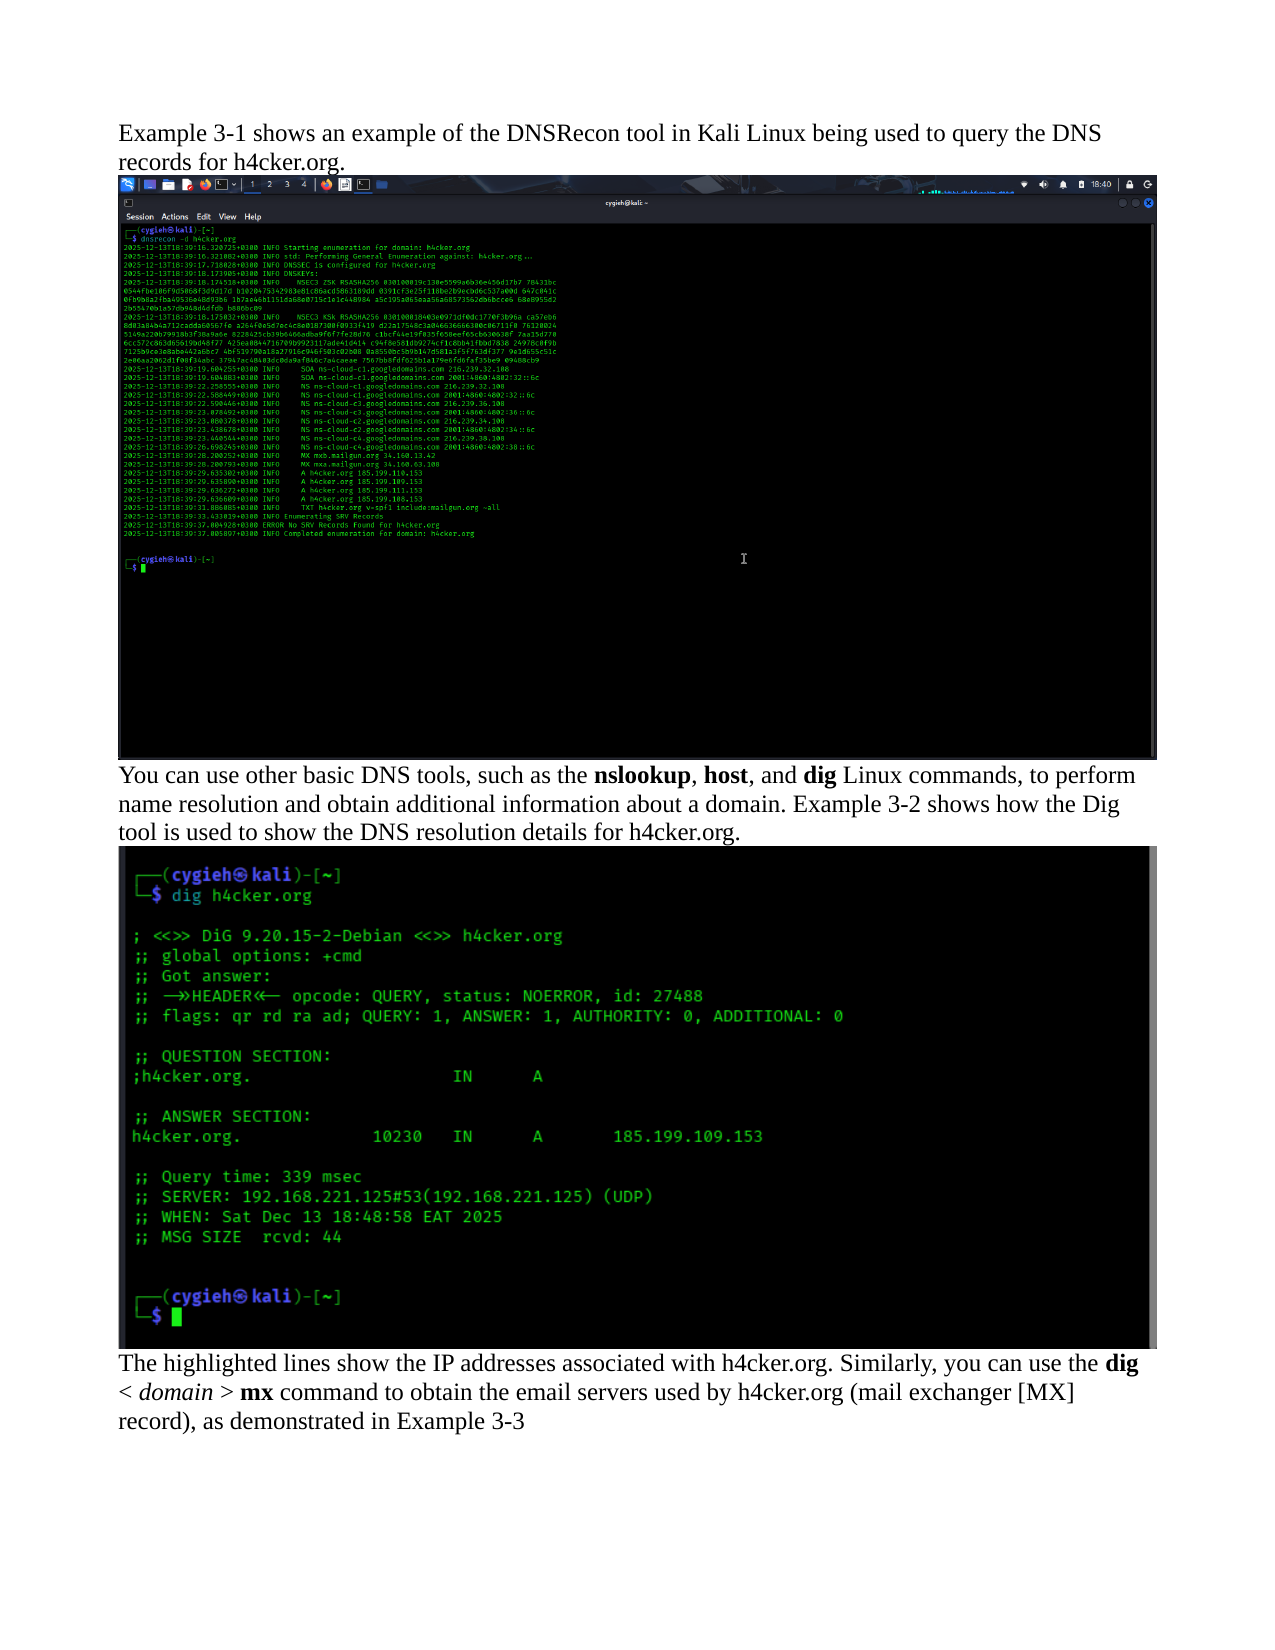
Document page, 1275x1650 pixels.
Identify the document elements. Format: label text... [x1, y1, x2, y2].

picture [118, 175, 1157, 760]
text The highlighted lines show the IP addresses associated with h4cker.org. Similarly, you can use the dig < domain > mx command to obtain the email servers used by h4cker.org (mail exchanger [MX] record), as demonstrated in Example 3-3 [118, 1349, 1157, 1435]
picture [118, 846, 1157, 1349]
text Example 3-1 shows an example of the DNSRecon tool in Kali Linux being used to query the DNS records for h4cker.org. [118, 118, 1157, 175]
text You can use other basic DNS tools, such as the nslookup, host, and dig Linux commands, to perform name resolution and obtain additional information about a domain. Example 3-2 shows how the Dig tool is used to show the DNS resolution details for h4cker.org. [118, 760, 1157, 846]
